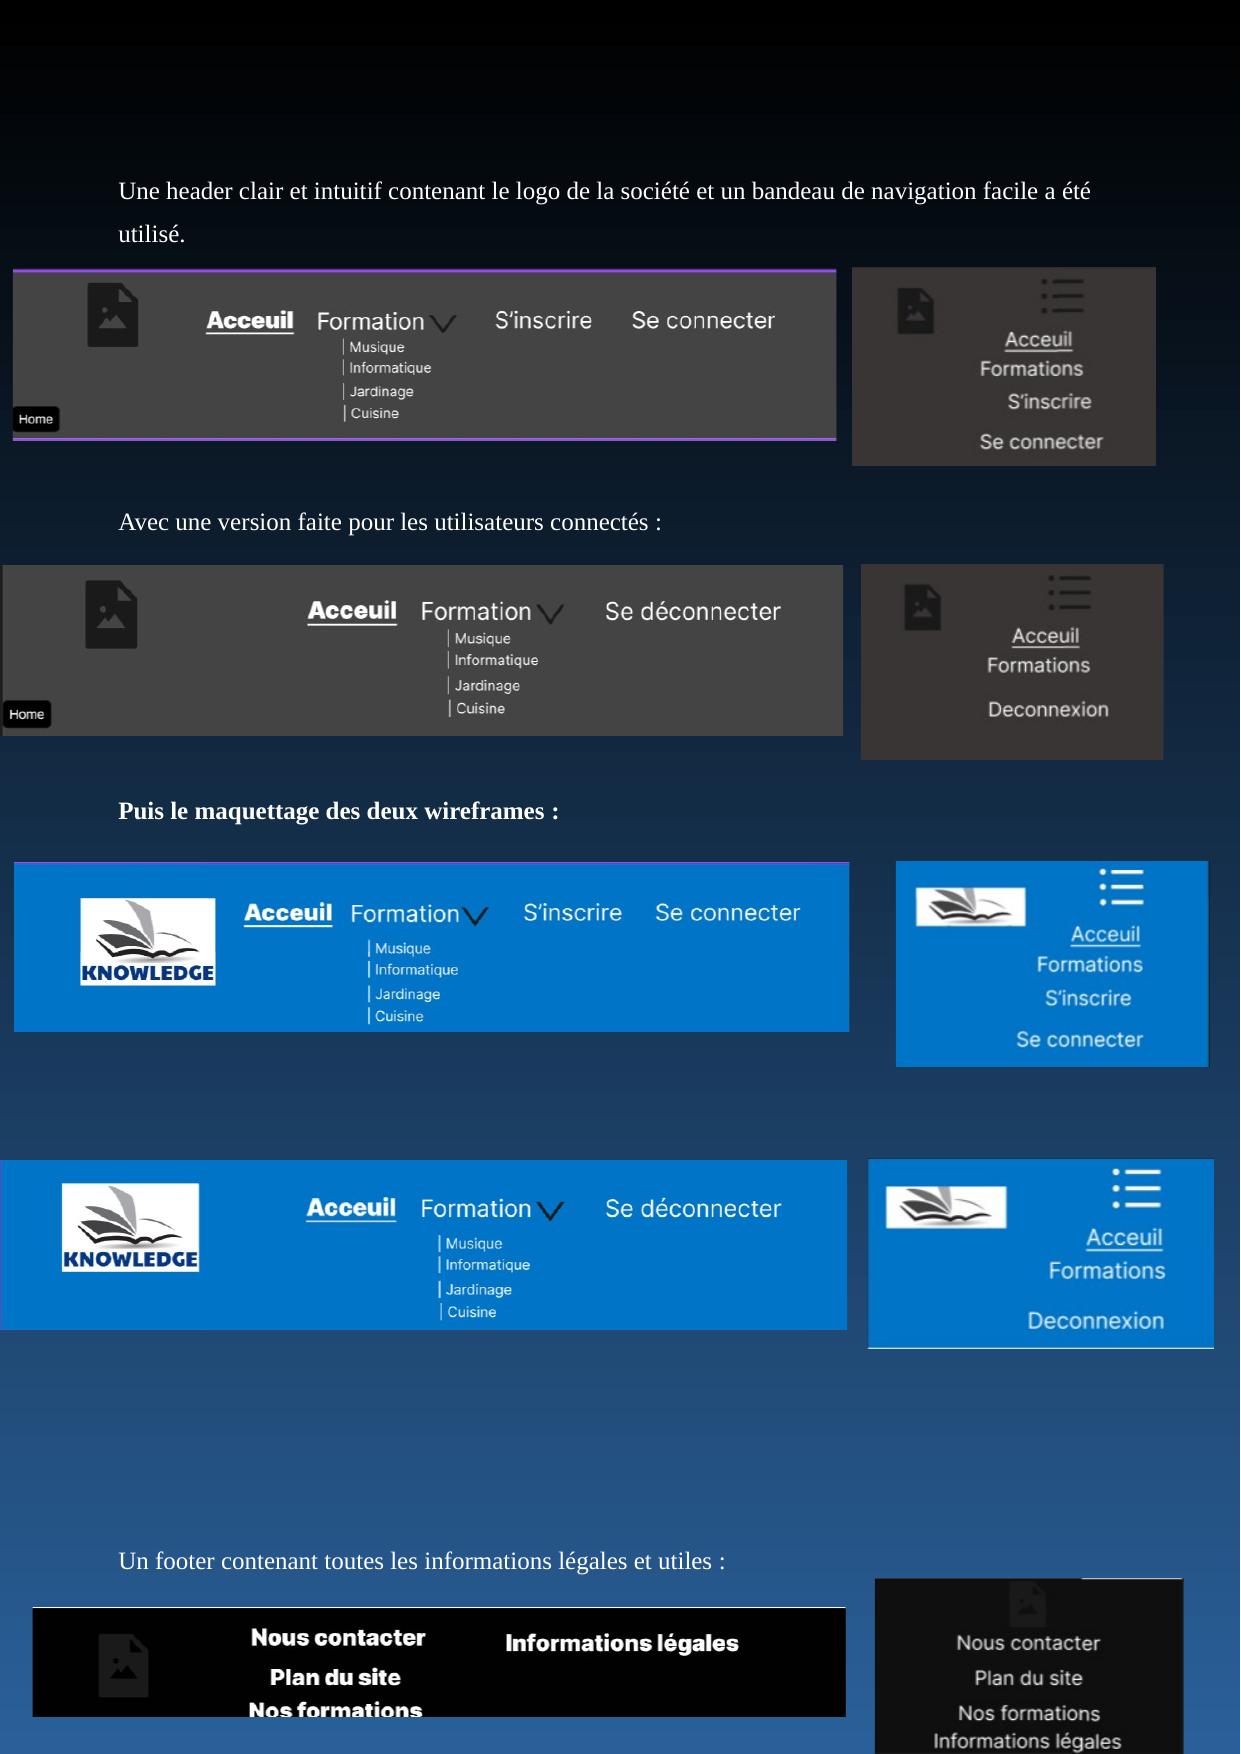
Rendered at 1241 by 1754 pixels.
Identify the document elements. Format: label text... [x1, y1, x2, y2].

text Une header clair et intuitif contenant le logo de la société et un bandeau de navigation facile a été utilisé. [118, 176, 1122, 248]
picture [0, 1160, 848, 1330]
picture [895, 861, 1210, 1067]
picture [12, 268, 837, 441]
picture [861, 564, 1164, 760]
picture [867, 1158, 1215, 1349]
picture [852, 267, 1156, 466]
text Un footer contenant toutes les informations légales et utiles : [118, 1546, 1122, 1575]
picture [874, 1578, 1184, 1754]
picture [0, 565, 844, 736]
text Avec une version faite pour les utilisateurs connectés : [118, 507, 1122, 536]
text Puis le maquettage des deux wireframes : [118, 796, 1122, 825]
picture [32, 1607, 846, 1717]
picture [14, 862, 850, 1032]
